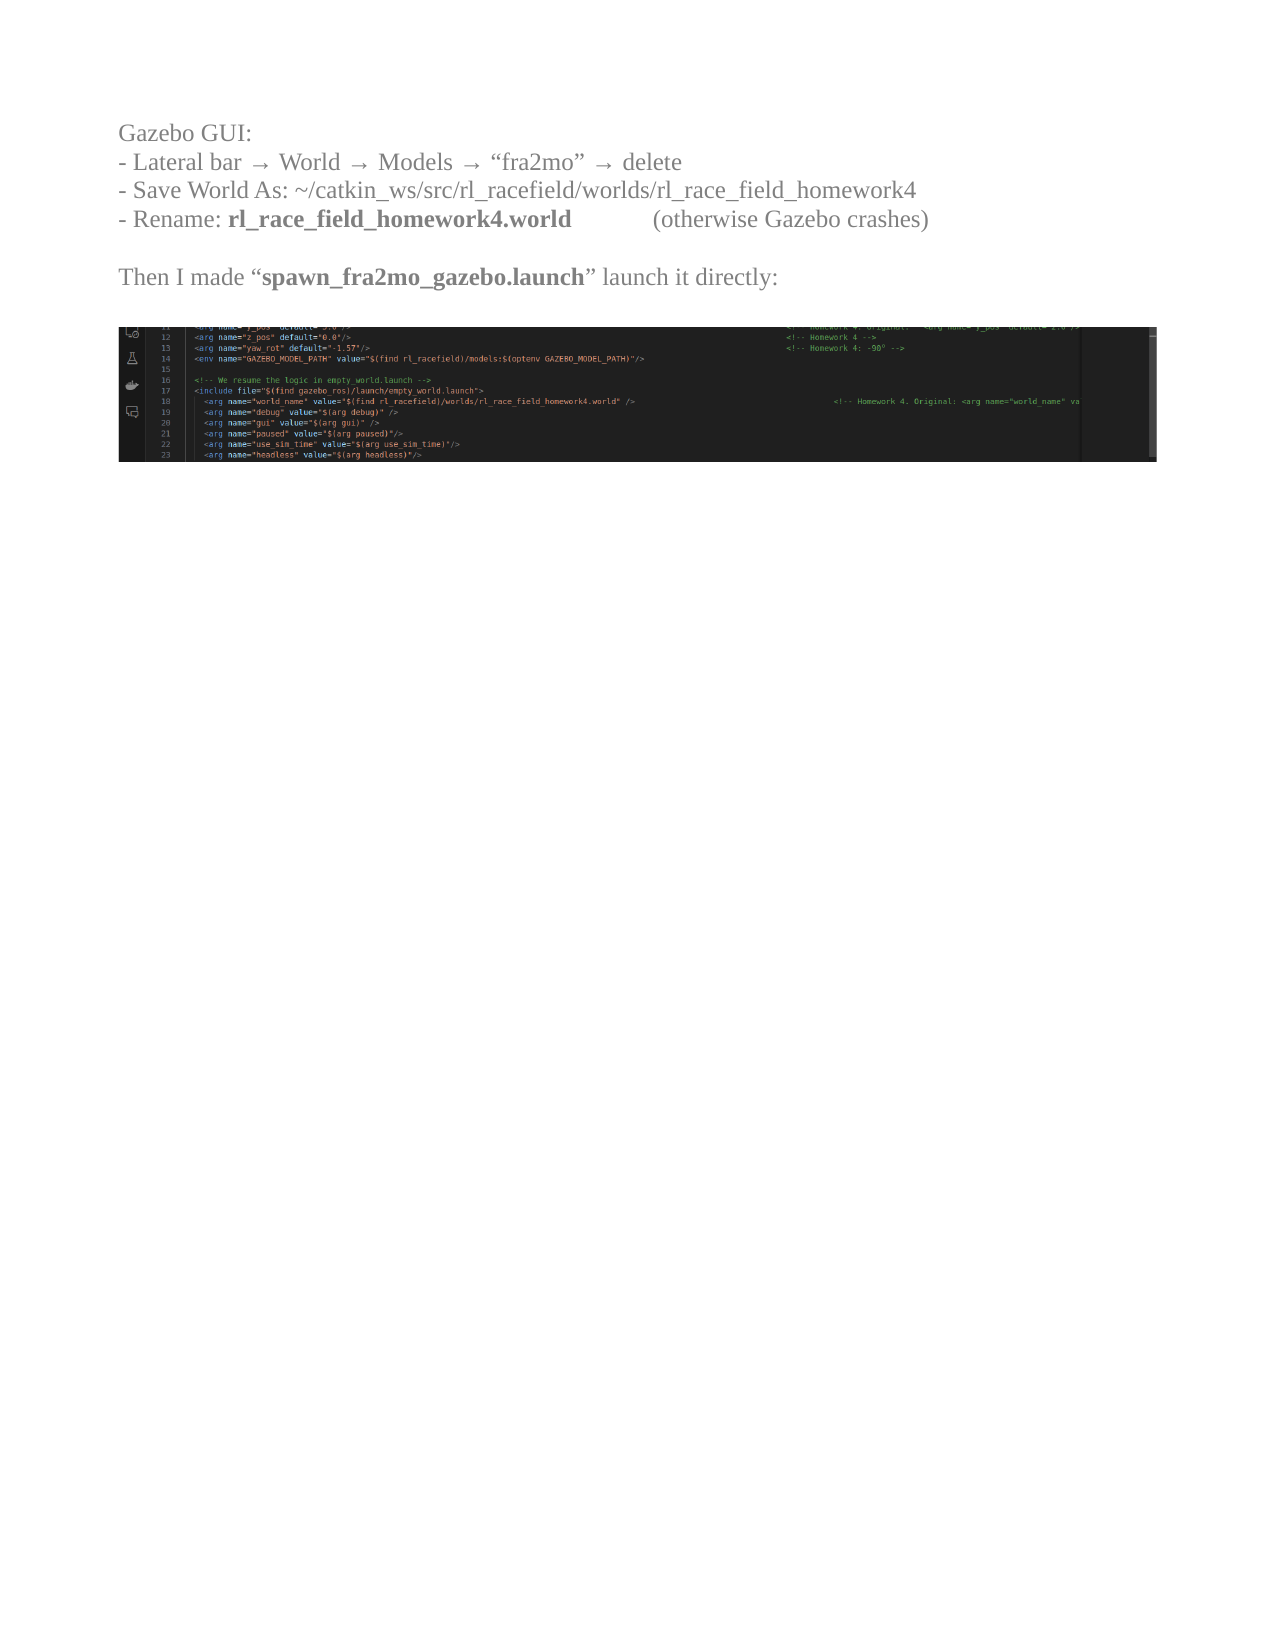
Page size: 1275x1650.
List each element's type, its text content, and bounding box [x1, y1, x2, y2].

text - Save World As: ~/catkin_ws/src/rl_racefield/worlds/rl_race_field_homework4 [118, 176, 1157, 204]
picture [118, 327, 1157, 462]
text Then I made “spawn_fra2mo_gazebo.launch” launch it directly: [118, 262, 1157, 291]
text - Lateral bar → World → Models → “fra2mo” → delete [118, 147, 1157, 176]
text - Rename: rl_race_field_homework4.world (otherwise Gazebo crashes) [118, 204, 1157, 233]
text Gazebo GUI: [118, 118, 1157, 147]
